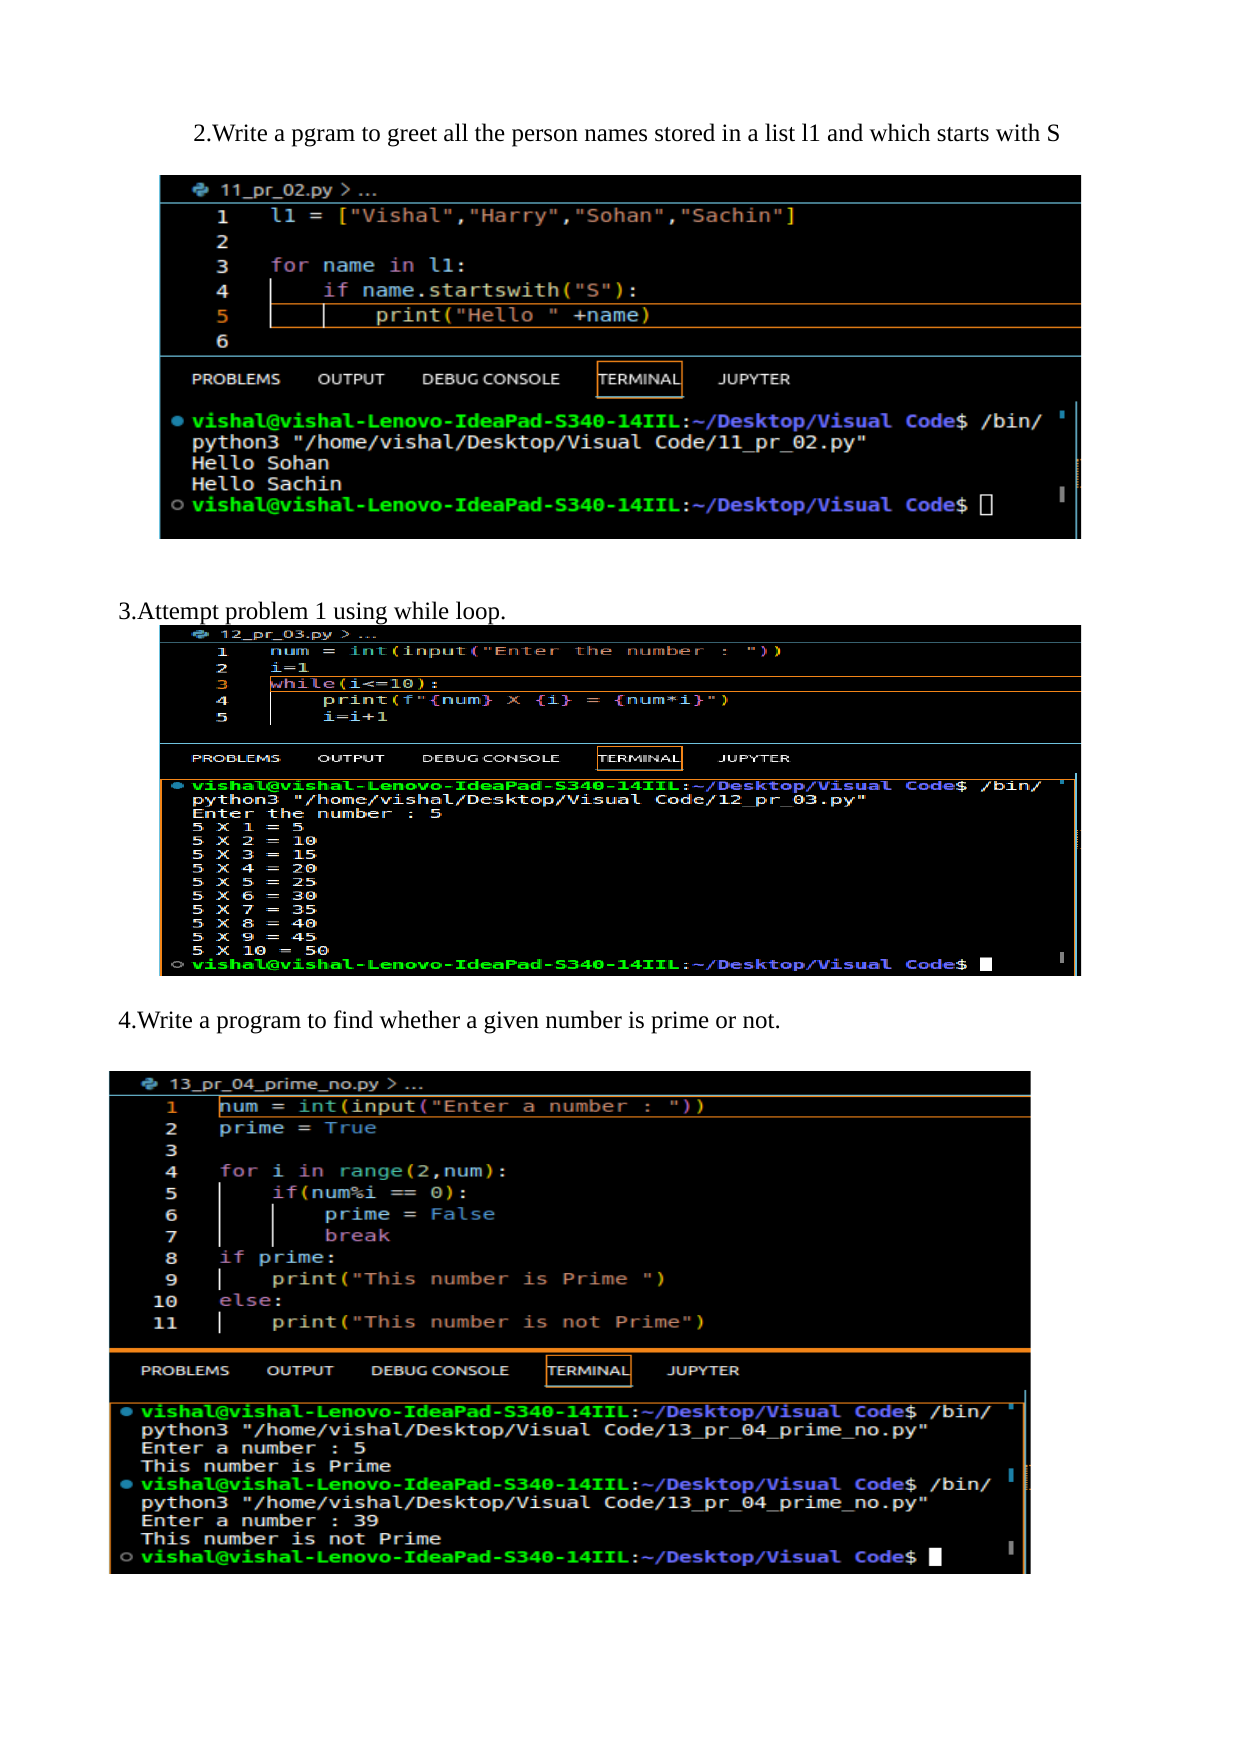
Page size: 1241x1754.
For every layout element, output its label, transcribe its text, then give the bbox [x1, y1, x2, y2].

text 4.Write a program to find whether a given number is prime or not. [118, 625, 1122, 1033]
text 3.Attempt problem 1 using while loop. [118, 596, 1122, 625]
picture [159, 625, 1082, 976]
picture [108, 1071, 1031, 1574]
list 2.Write a pgram to greet all the person names stored in a list l1 and which starts with S [156, 118, 1122, 147]
picture [159, 175, 1082, 539]
